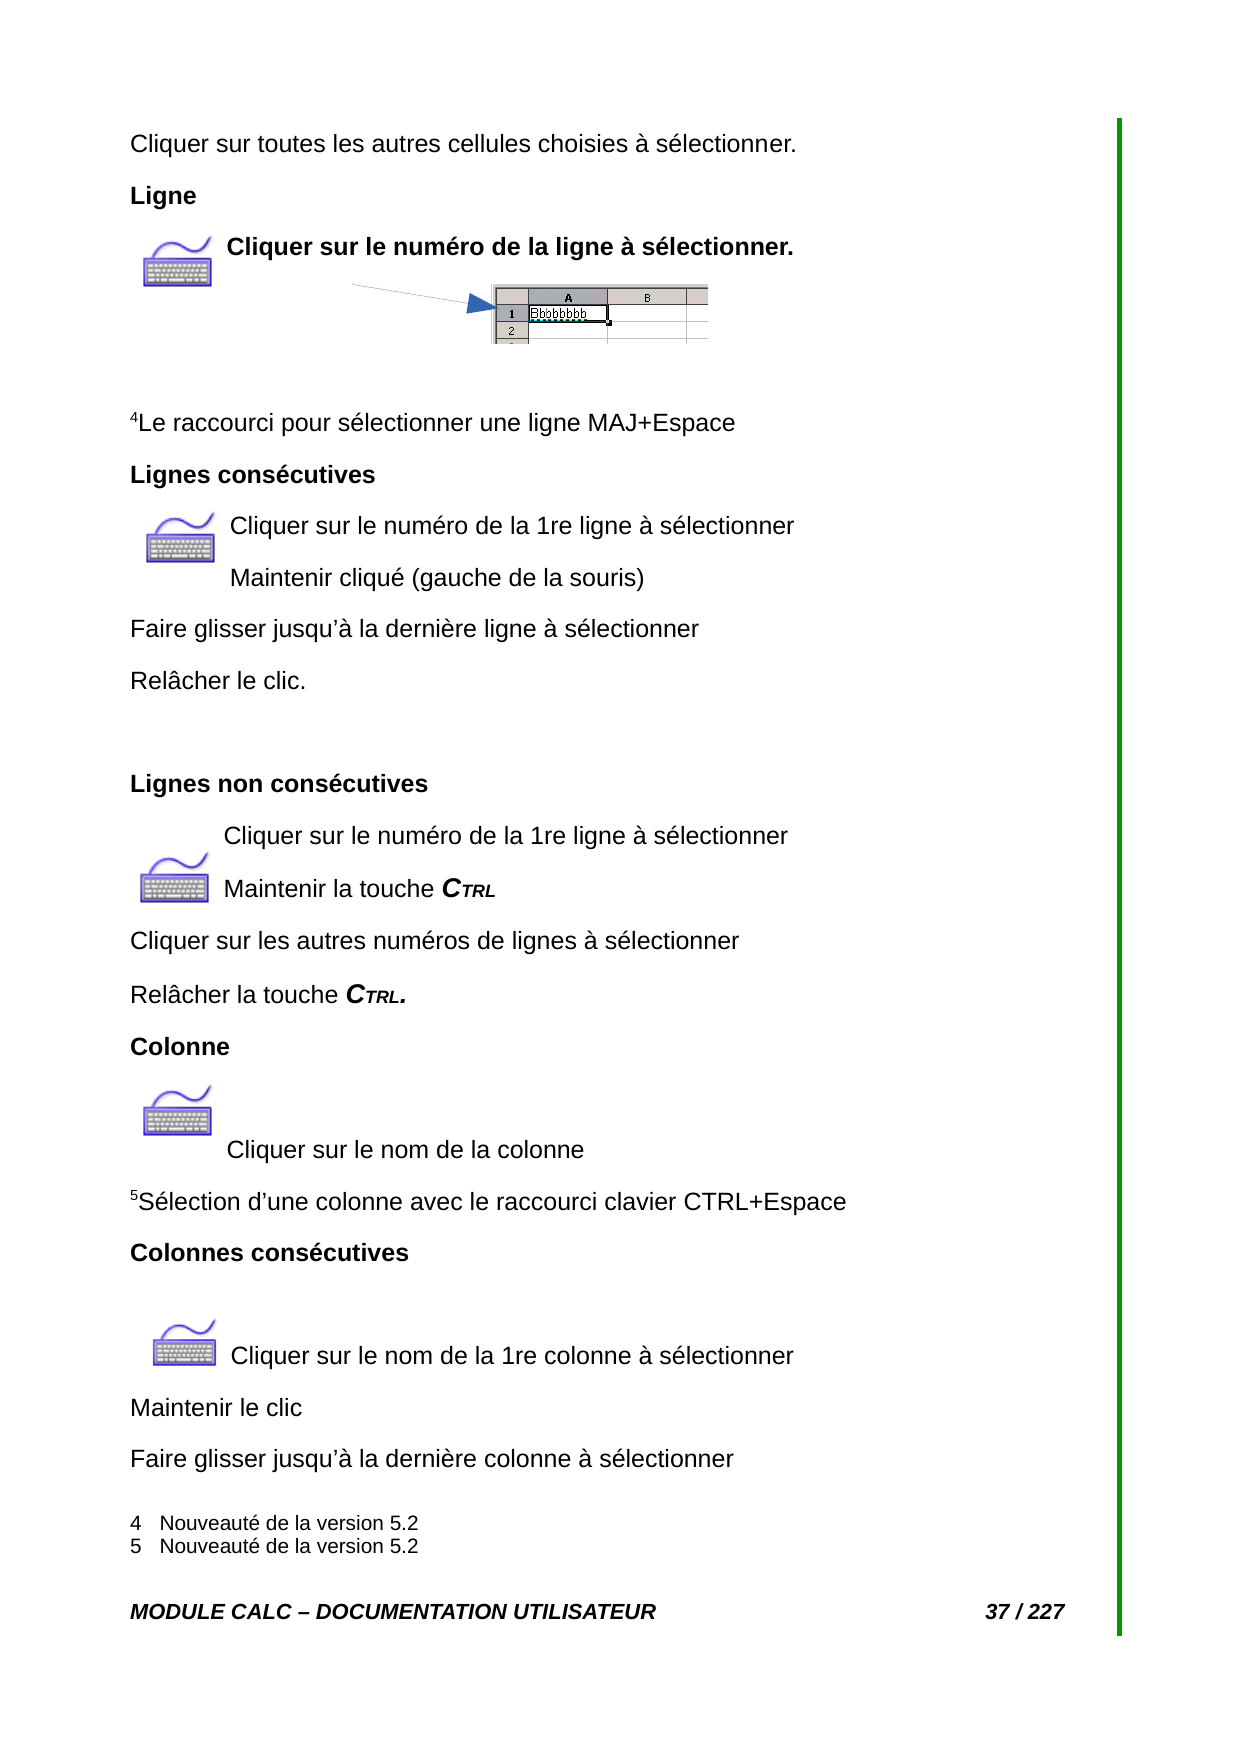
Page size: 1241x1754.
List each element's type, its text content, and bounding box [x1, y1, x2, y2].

text Colonnes consécutives [130, 1239, 1105, 1267]
text Colonne [130, 1033, 1105, 1061]
text Le raccourci pour sélectionner une ligne MAJ+Espace [130, 409, 1105, 437]
text Lignes consécutives [130, 461, 1105, 488]
text Cliquer sur le numéro de la 1re ligne à sélectionner [130, 822, 1105, 849]
picture [142, 502, 218, 577]
text Maintenir cliqué (gauche de la souris) [130, 564, 1105, 592]
text Sélection d’une colonne avec le raccourci clavier CTRL+Espace [130, 1187, 1105, 1215]
text Cliquer sur le nom de la colonne [130, 1136, 1105, 1164]
text Nouveauté de la version 5.2 [130, 1511, 1105, 1534]
picture [149, 1309, 219, 1379]
text Lignes non consécutives [130, 770, 1105, 798]
text Maintenir le clic [130, 1393, 1105, 1421]
text Cliquer sur les autres numéros de lignes à sélectionner [130, 927, 1105, 955]
text Relâcher la touche Ctrl. [130, 979, 1105, 1009]
picture [139, 226, 215, 301]
picture [139, 1074, 215, 1150]
text Faire glisser jusqu’à la dernière ligne à sélectionner [130, 615, 1105, 643]
picture [466, 284, 709, 344]
text Ligne [130, 181, 1105, 209]
text Faire glisser jusqu’à la dernière colonne à sélectionner [130, 1445, 1105, 1473]
text Nouveauté de la version 5.2 [130, 1534, 1105, 1558]
text Cliquer sur le numéro de la 1re ligne à sélectionner [218, 512, 1105, 540]
text Relâcher le clic. [130, 667, 1105, 695]
picture [136, 841, 212, 917]
text Cliquer sur toutes les autres cellules choisies à sélectionner. [130, 130, 1105, 158]
text Cliquer sur le numéro de la ligne à sélectionner. [215, 233, 1105, 261]
text Maintenir la touche Ctrl [212, 873, 1105, 903]
text Cliquer sur le nom de la 1re colonne à sélectionner [219, 1342, 1105, 1370]
